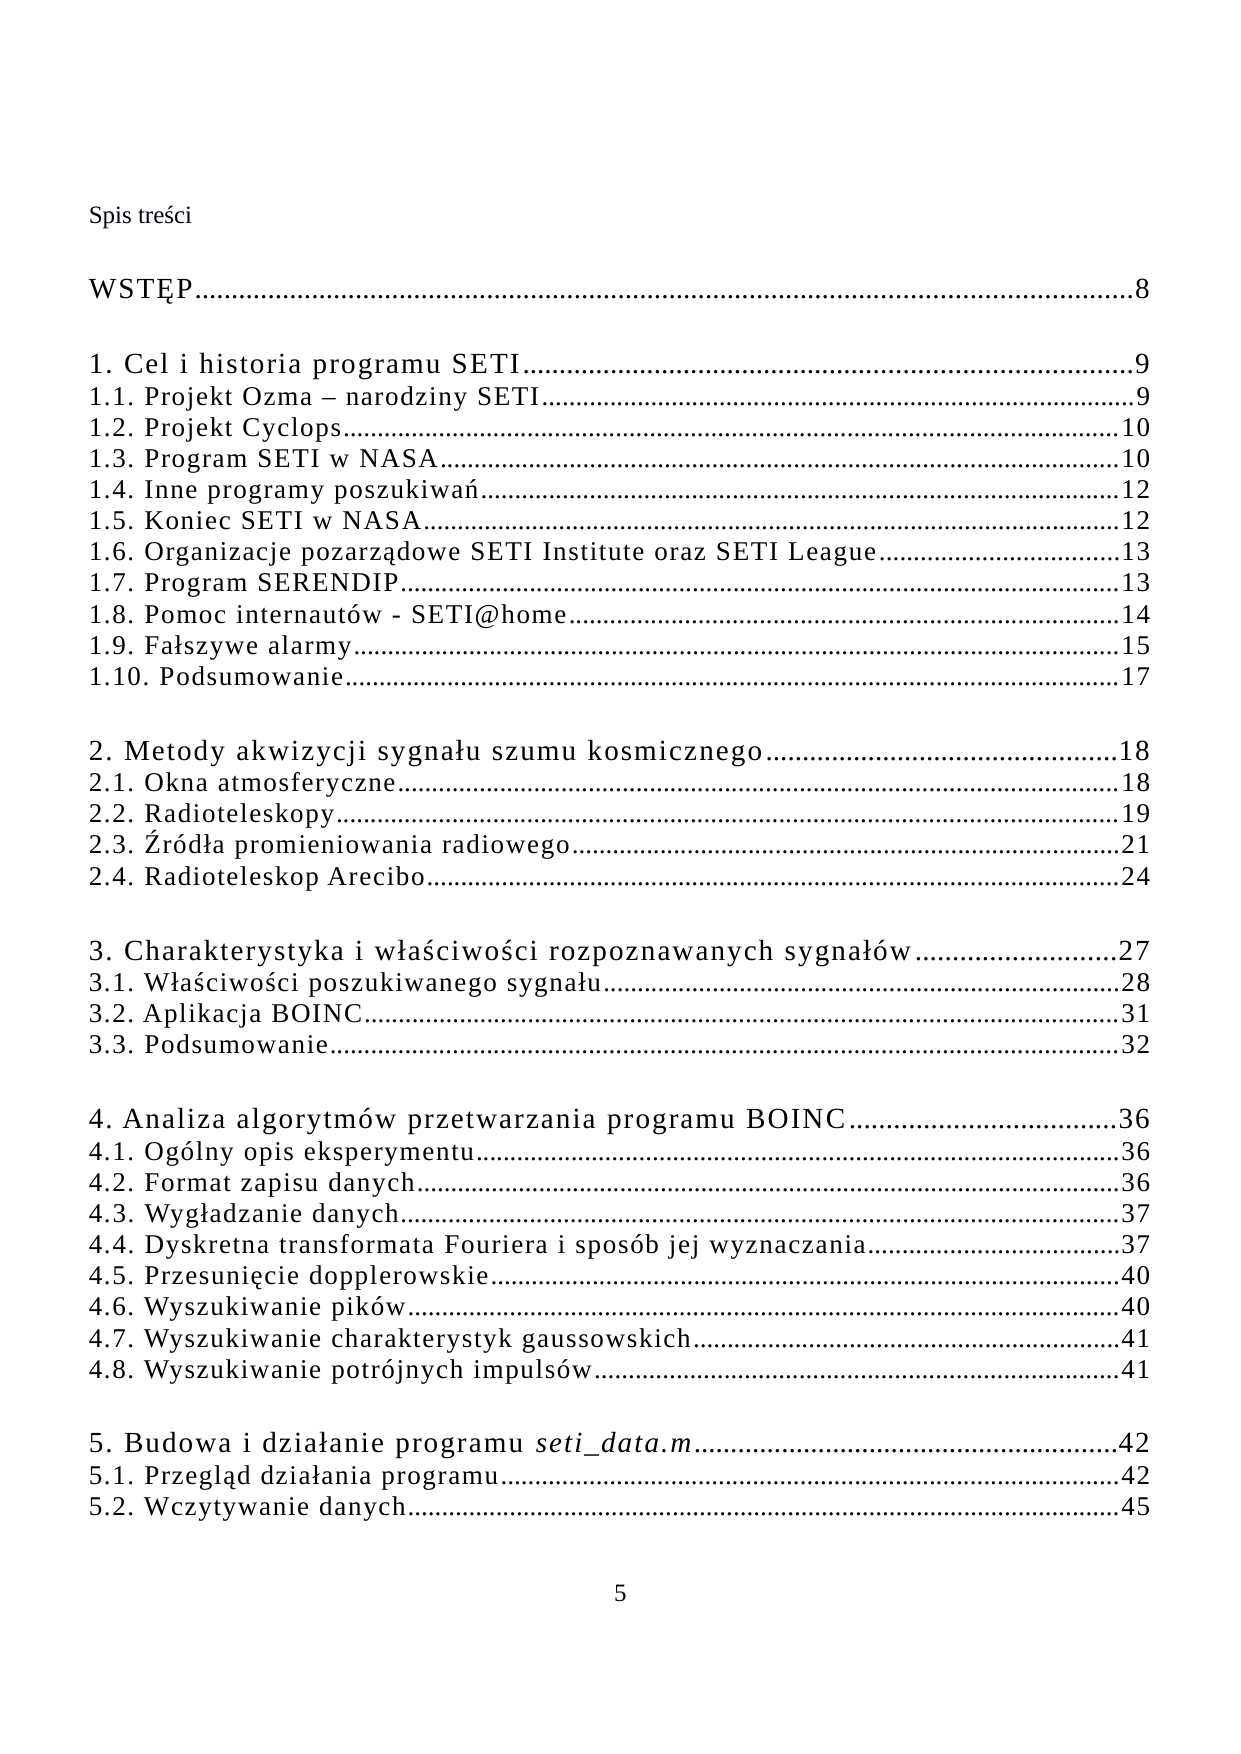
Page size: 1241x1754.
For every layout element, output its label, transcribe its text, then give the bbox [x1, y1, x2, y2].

subtitle 1.8. Pomoc internautów - SETI@home 14 [88, 598, 1152, 629]
subtitle 1.6. Organizacje pozarządowe SETI Institute oraz SETI League 13 [88, 535, 1152, 567]
subtitle Spis treści [88, 201, 1152, 229]
subtitle 3.2. Aplikacja BOINC 31 [88, 997, 1152, 1028]
subtitle 4. Analiza algorytmów przetwarzania programu BOINC 36 [88, 1101, 1152, 1135]
subtitle 2.2. Radioteleskopy 19 [88, 797, 1152, 829]
subtitle 4.4. Dyskretna transformata Fouriera i sposób jej wyznaczania 37 [88, 1228, 1152, 1259]
subtitle 2.3. Źródła promieniowania radiowego 21 [88, 829, 1152, 860]
subtitle 1.3. Program SETI w NASA 10 [88, 442, 1152, 473]
subtitle 1.4. Inne programy poszukiwań 12 [88, 473, 1152, 504]
subtitle 2.1. Okna atmosferyczne 18 [88, 766, 1152, 797]
subtitle 1.5. Koniec SETI w NASA 12 [88, 504, 1152, 535]
text (data, podpis promotora pracy dyplomowej)(data, podpis promotora pracy dyplomowej) [88, 176, 1152, 201]
subtitle 2. Metody akwizycji sygnału szumu kosmicznego 18 [88, 733, 1152, 766]
subtitle 1.2. Projekt Cyclops 10 [88, 411, 1152, 442]
subtitle 4.3. Wygładzanie danych 37 [88, 1197, 1152, 1228]
subtitle 4.1. Ogólny opis eksperymentu 36 [88, 1135, 1152, 1166]
subtitle 1.7. Program SERENDIP 13 [88, 567, 1152, 598]
subtitle 3.3. Podsumowanie 32 [88, 1028, 1152, 1059]
subtitle 1. Cel i historia programu SETI 9 [88, 346, 1152, 380]
subtitle 5. Budowa i działanie programu seti_data.m 42 [88, 1426, 1152, 1459]
subtitle 2.4. Radioteleskop Arecibo 24 [88, 860, 1152, 891]
subtitle 1.1. Projekt Ozma – narodziny SETI 9 [88, 380, 1152, 411]
subtitle 3.1. Właściwości poszukiwanego sygnału 28 [88, 966, 1152, 997]
subtitle WSTĘP 8 [88, 271, 1152, 304]
subtitle 5.2. Wczytywanie danych 45 [88, 1490, 1152, 1521]
subtitle 4.2. Format zapisu danych 36 [88, 1166, 1152, 1197]
subtitle 4.5. Przesunięcie dopplerowskie 40 [88, 1259, 1152, 1291]
subtitle 4.7. Wyszukiwanie charakterystyk gaussowskich 41 [88, 1322, 1152, 1353]
subtitle 4.8. Wyszukiwanie potrójnych impulsów 41 [88, 1353, 1152, 1384]
subtitle 1.9. Fałszywe alarmy 15 [88, 629, 1152, 660]
subtitle 5.1. Przegląd działania programu 42 [88, 1459, 1152, 1490]
subtitle 4.6. Wyszukiwanie pików 40 [88, 1291, 1152, 1322]
subtitle 3. Charakterystyka i właściwości rozpoznawanych sygnałów 27 [88, 933, 1152, 966]
subtitle 1.10. Podsumowanie 17 [88, 660, 1152, 691]
